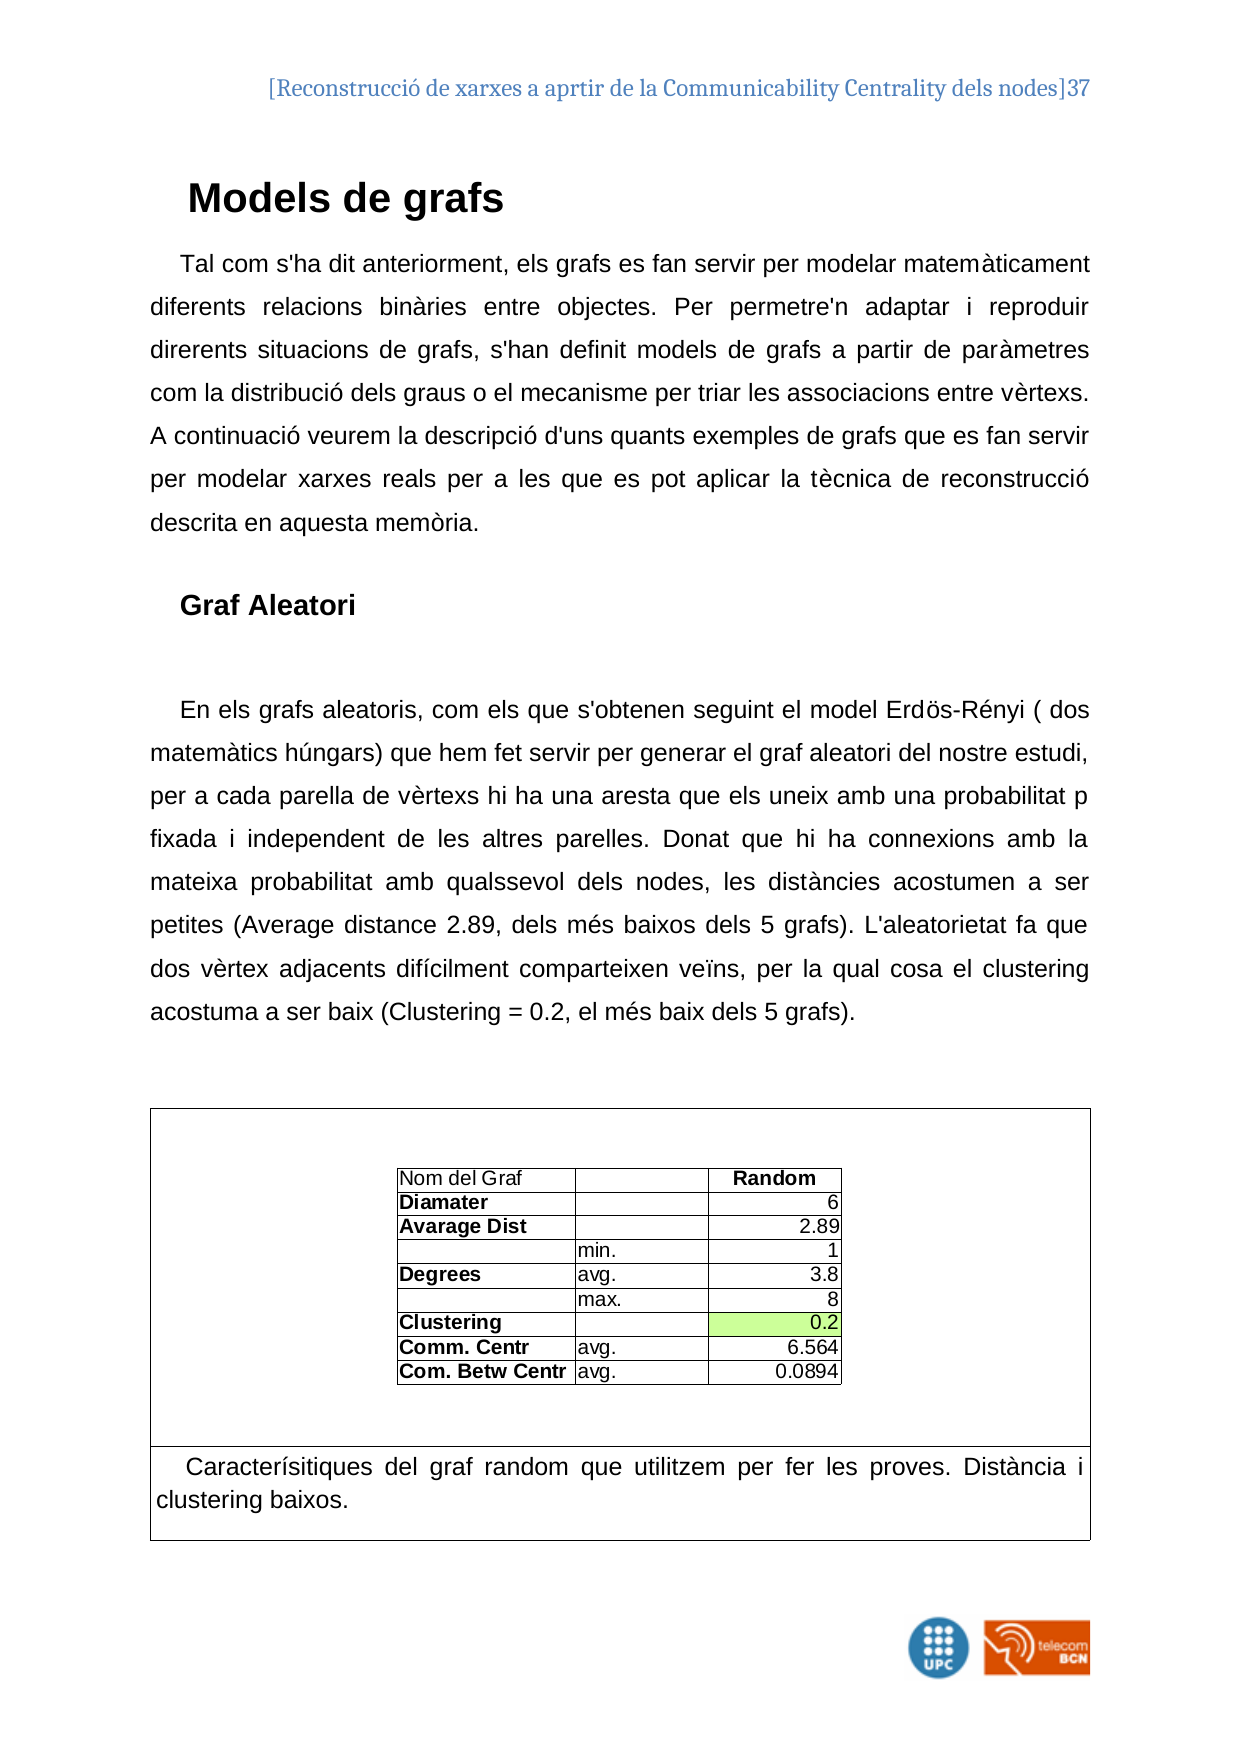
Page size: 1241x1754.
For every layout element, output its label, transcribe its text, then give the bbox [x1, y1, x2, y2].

text En els grafs aleatoris, com els que s'obtenen seguint el model Erdös-Rényi ( dos matemàtics húngars) que hem fet servir per generar el graf aleatori del nostre estudi, per a cada parella de vèrtexs hi ha una aresta que els uneix amb una probabilitat p fixada i independent de les altres parelles. Donat que hi ha connexions amb la mateixa probabilitat amb qualssevol dels nodes, les distàncies acostumen a ser petites (Average distance 2.89, dels més baixos dels 5 grafs). L'aleatorietat fa que dos vèrtex adjacents difícilment comparteixen veïns, per la qual cosa el clustering acostuma a ser baix (Clustering = 0.2, el més baix dels 5 grafs). [150, 695, 1090, 1026]
text Tal com s'ha dit anteriorment, els grafs es fan servir per modelar matemàticament diferents relacions binàries entre objectes. Per permetre'n adaptar i reproduir direrents situacions de grafs, s'han definit models de grafs a partir de paràmetres com la distribució dels graus o el mecanisme per triar les associacions entre vèrtexs. A continuació veurem la descripció d'uns quants exemples de grafs que es fan servir per modelar xarxes reals per a les que es pot aplicar la tècnica de reconstrucció descrita en aquesta memòria. [150, 249, 1090, 536]
picture [904, 1614, 1091, 1681]
table_header [151, 1109, 1090, 1446]
subtitle Graf Aleatori [150, 588, 1090, 622]
table_cell Caracterísitiques del graf random que utilitzem per fer les proves. Distància i clustering baixos. [151, 1447, 1090, 1540]
subtitle Models de grafs [187, 173, 1090, 221]
